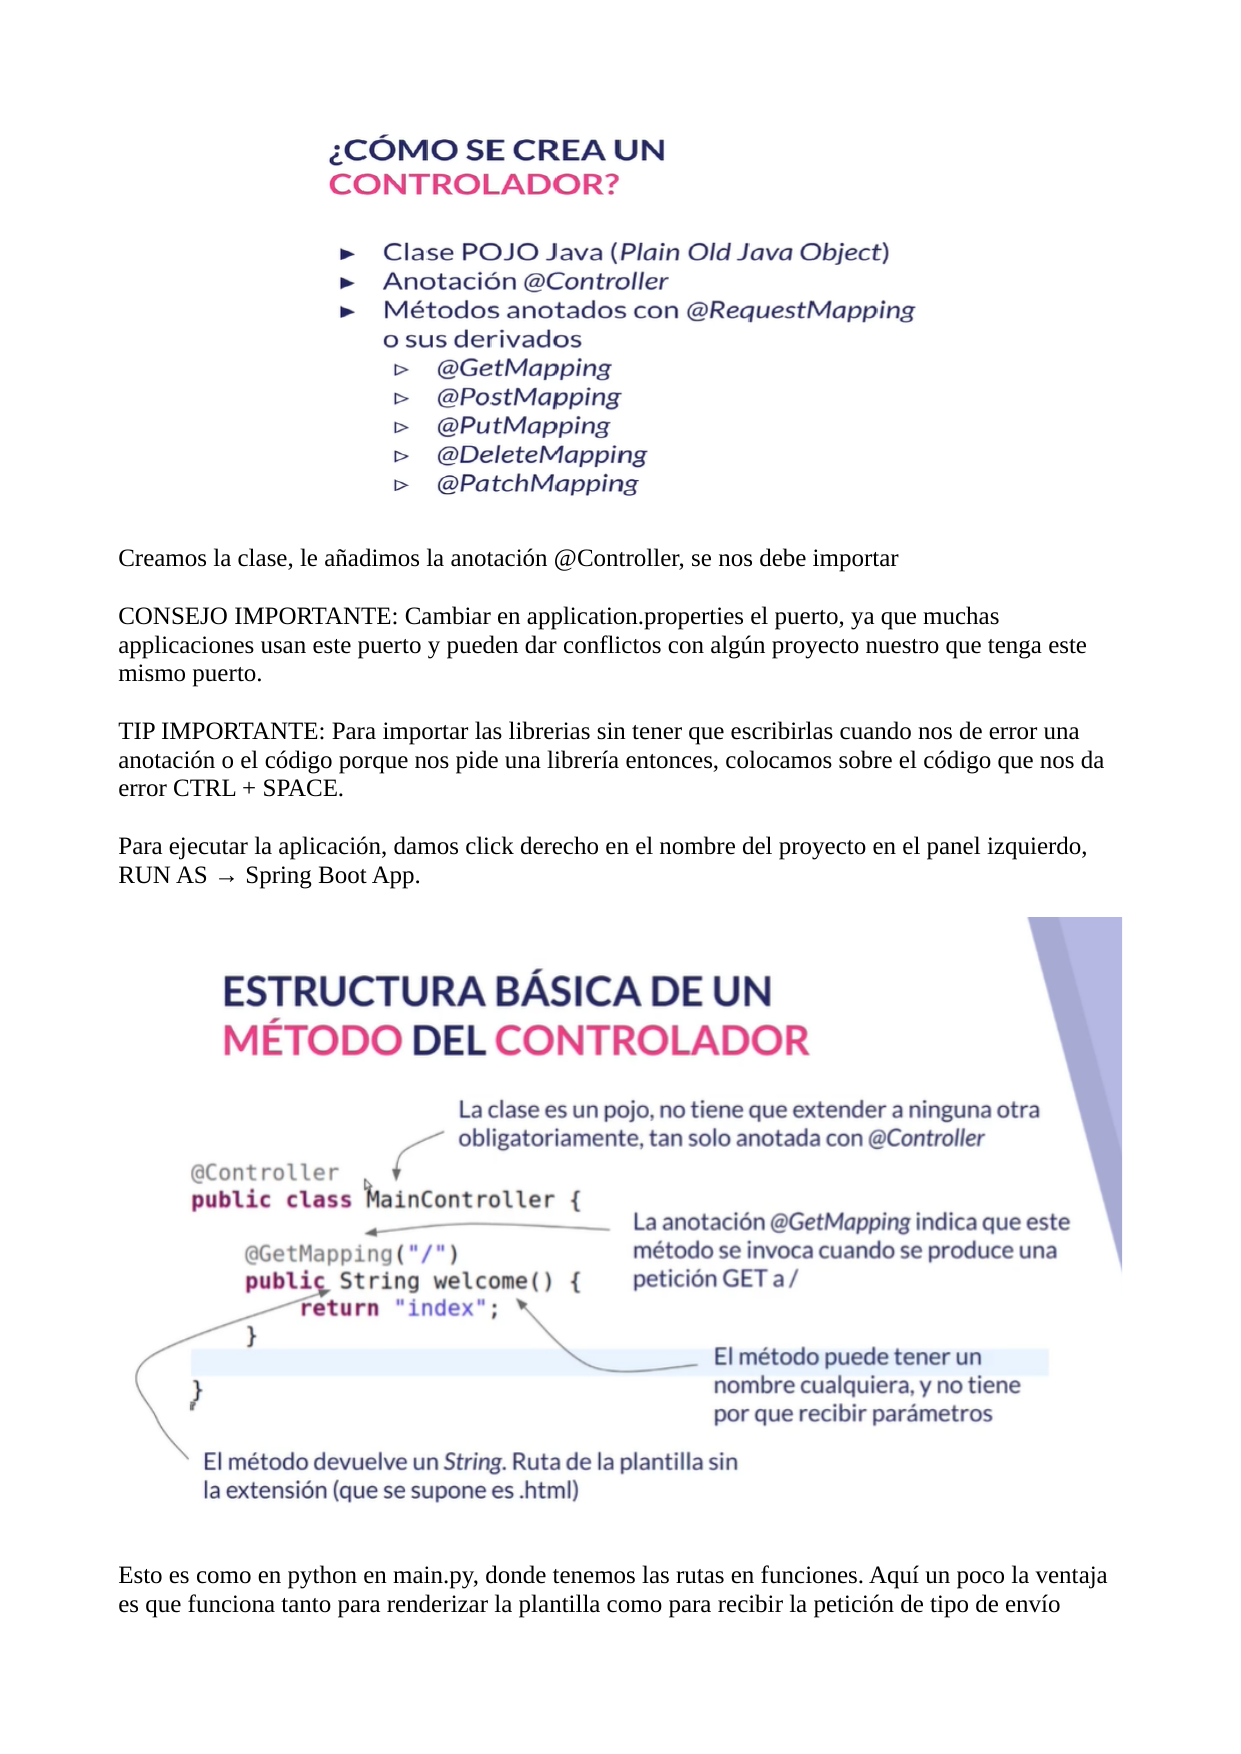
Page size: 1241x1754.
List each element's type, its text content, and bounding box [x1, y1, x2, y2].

text Esto es como en python en main.py, donde tenemos las rutas en funciones. Aquí un poco la ventaja es que funciona tanto para renderizar la plantilla como para recibir la petición de tipo de envío [118, 1560, 1122, 1617]
text Creamos la clase, le añadimos la anotación @Controller, se nos debe importar [118, 543, 1122, 572]
text TIP IMPORTANTE: Para importar las librerias sin tener que escribirlas cuando nos de error una anotación o el código porque nos pide una librería entonces, colocamos sobre el código que nos da error CTRL + SPACE. [118, 716, 1122, 802]
text Para ejecutar la aplicación, damos click derecho en el nombre del proyecto en el panel izquierdo, RUN AS → Spring Boot App. [118, 831, 1122, 888]
text CONSEJO IMPORTANTE: Cambiar en application.properties el puerto, ya que muchas applicaciones usan este puerto y pueden dar conflictos con algún proyecto nuestro que tenga este mismo puerto. [118, 601, 1122, 687]
